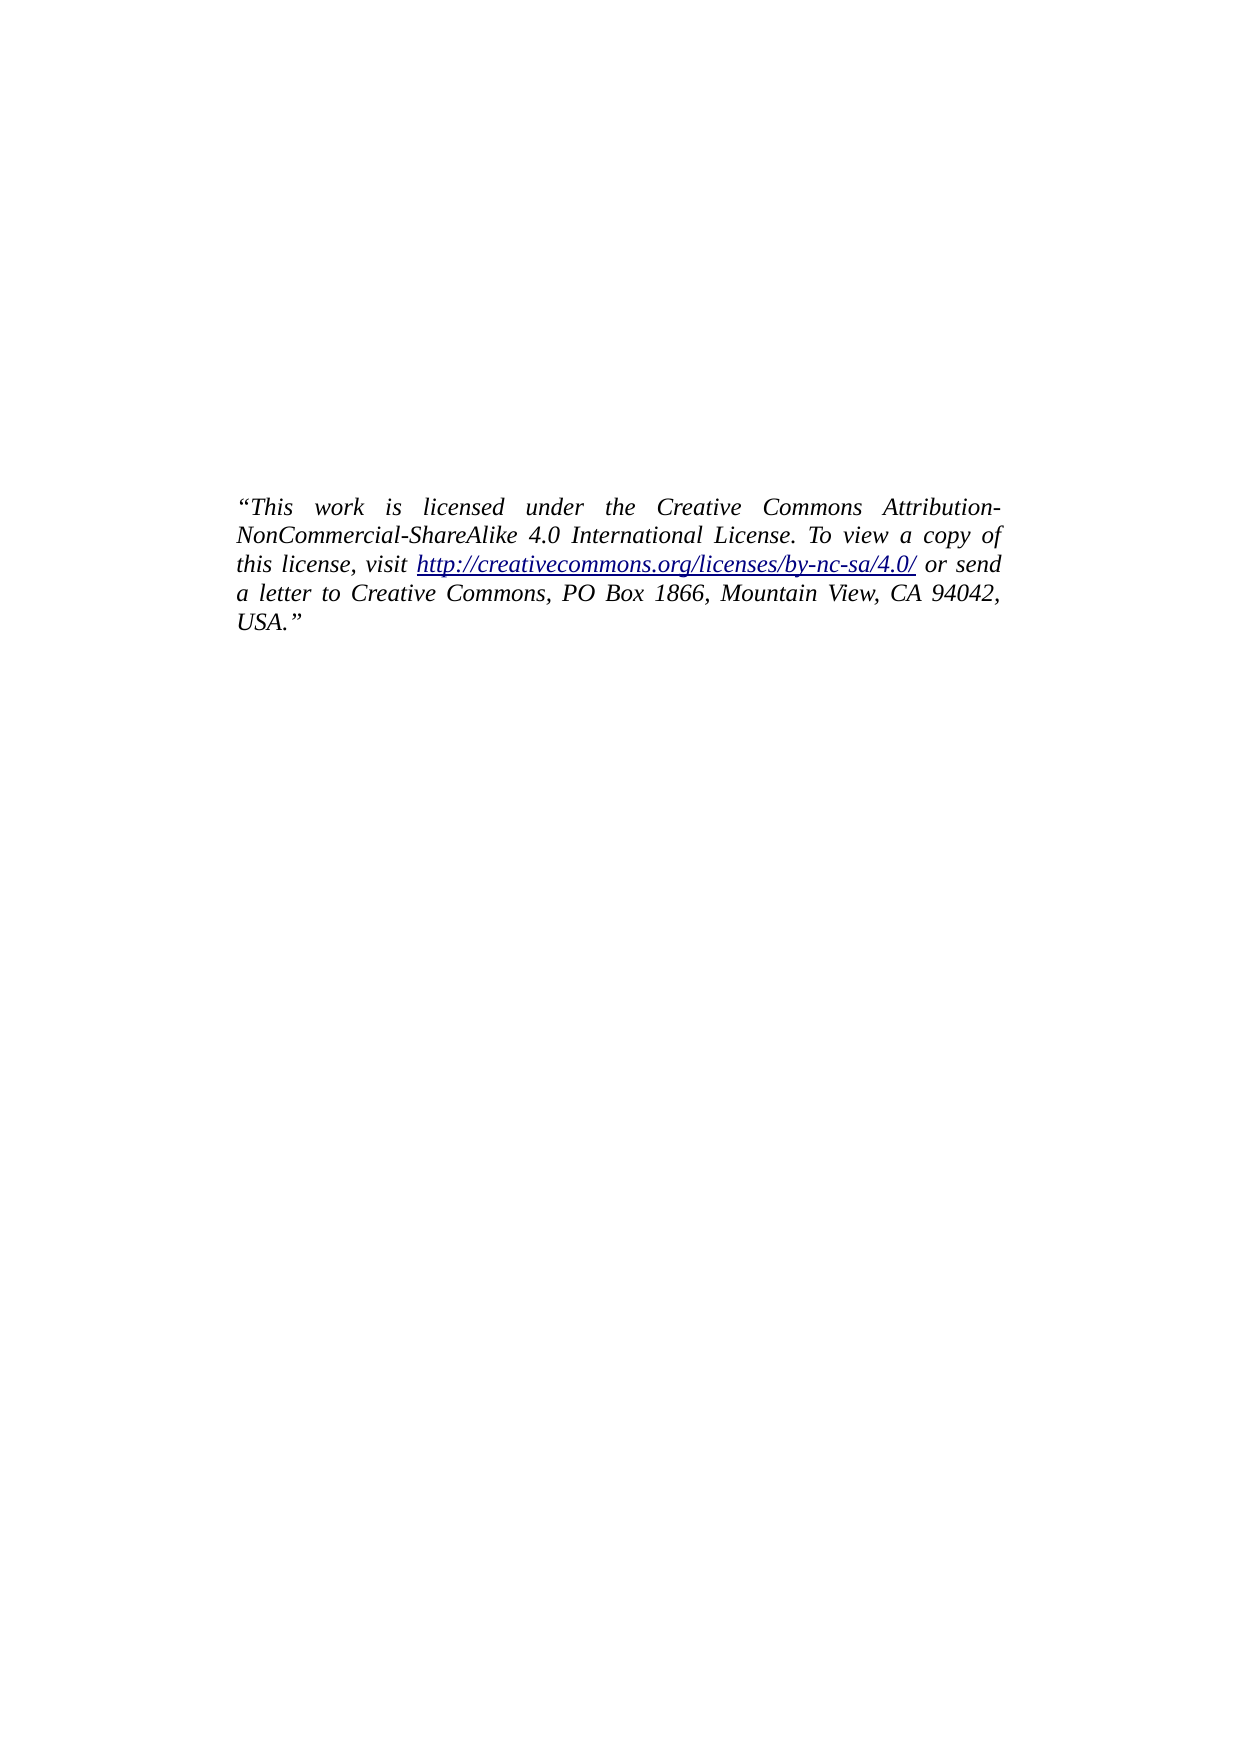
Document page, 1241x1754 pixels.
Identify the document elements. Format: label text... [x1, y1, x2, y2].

text “This work is licensed under the Creative Commons Attribution-NonCommercial-ShareAlike 4.0 International License. To view a copy of this license, visit http://creativecommons.org/licenses/by-nc-sa/4.0/ or send a letter to Creative Commons, PO Box 1866, Mountain View, CA 94042, USA.” [236, 492, 1004, 636]
